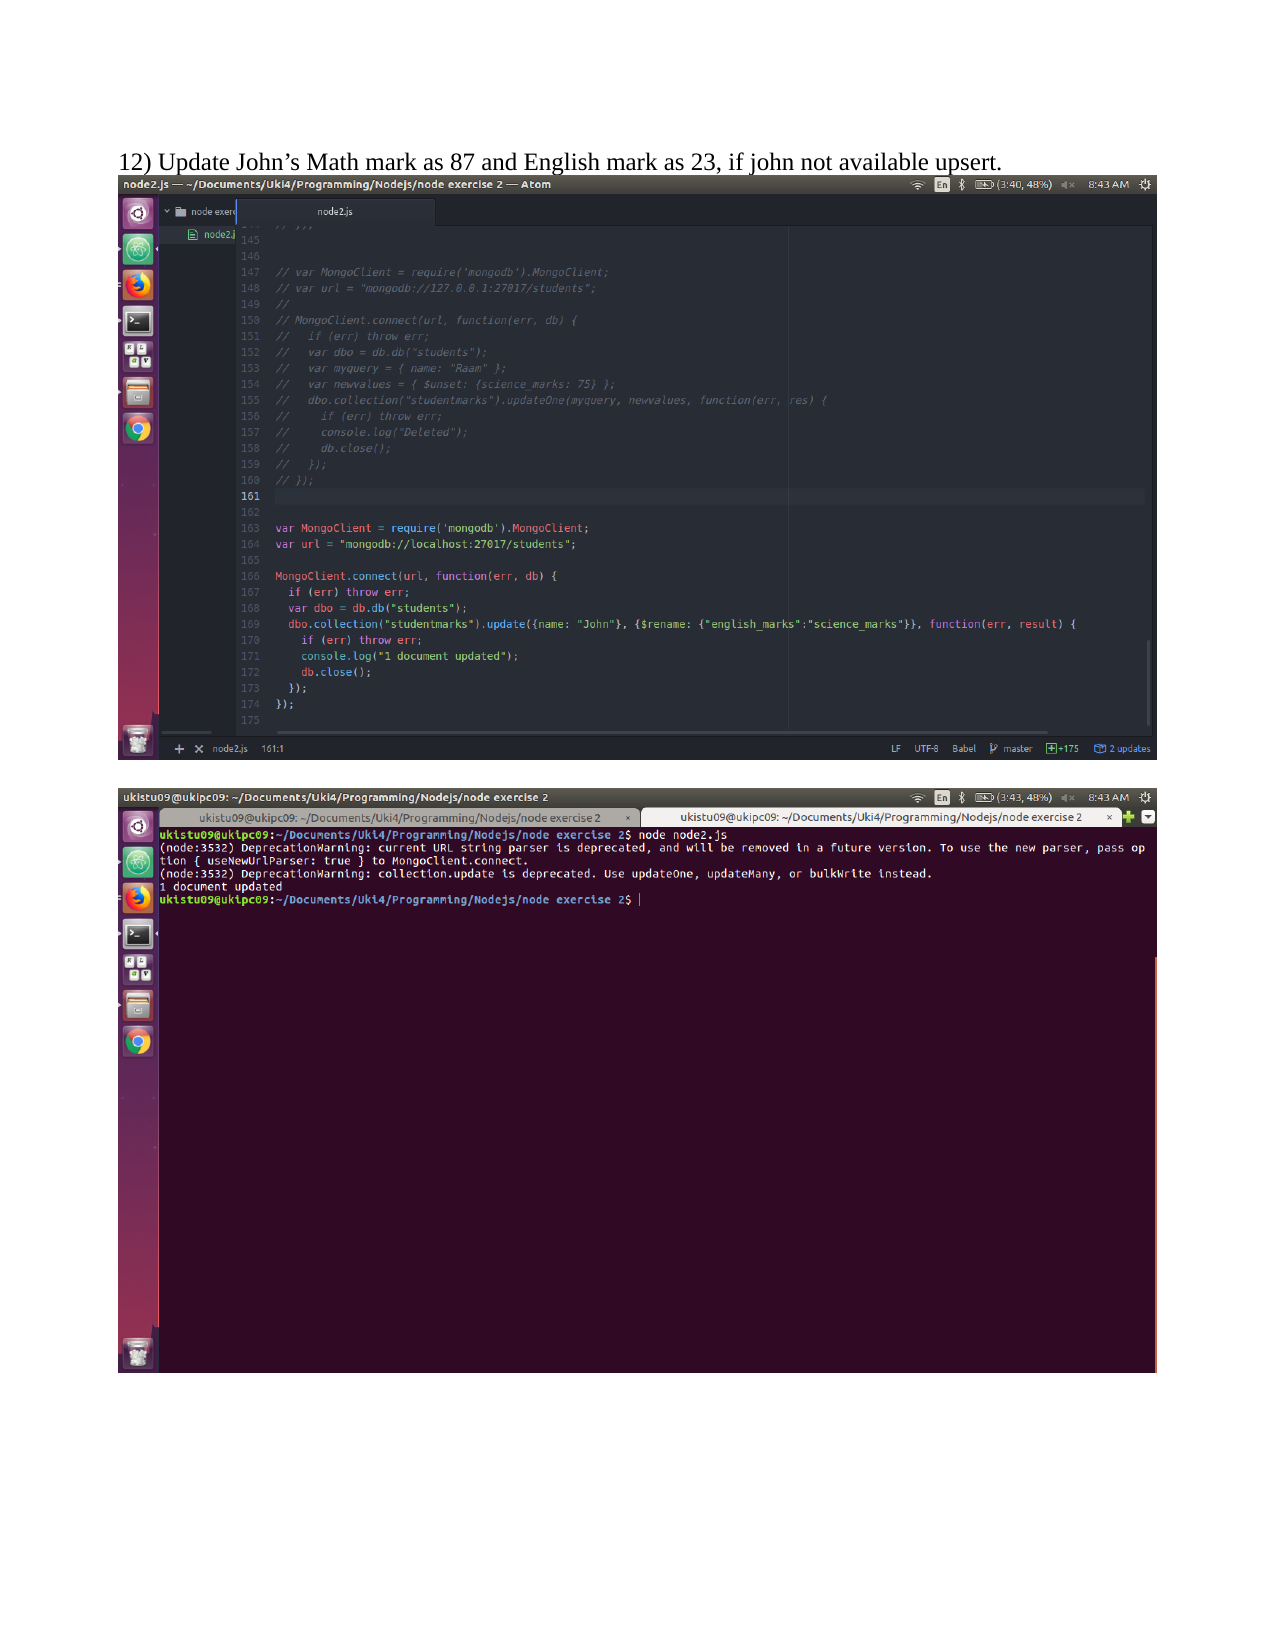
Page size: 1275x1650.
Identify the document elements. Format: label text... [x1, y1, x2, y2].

picture [118, 175, 1157, 760]
picture [118, 788, 1157, 1373]
text 12) Update John’s Math mark as 87 and English mark as 23, if john not available upsert. [118, 147, 1157, 175]
